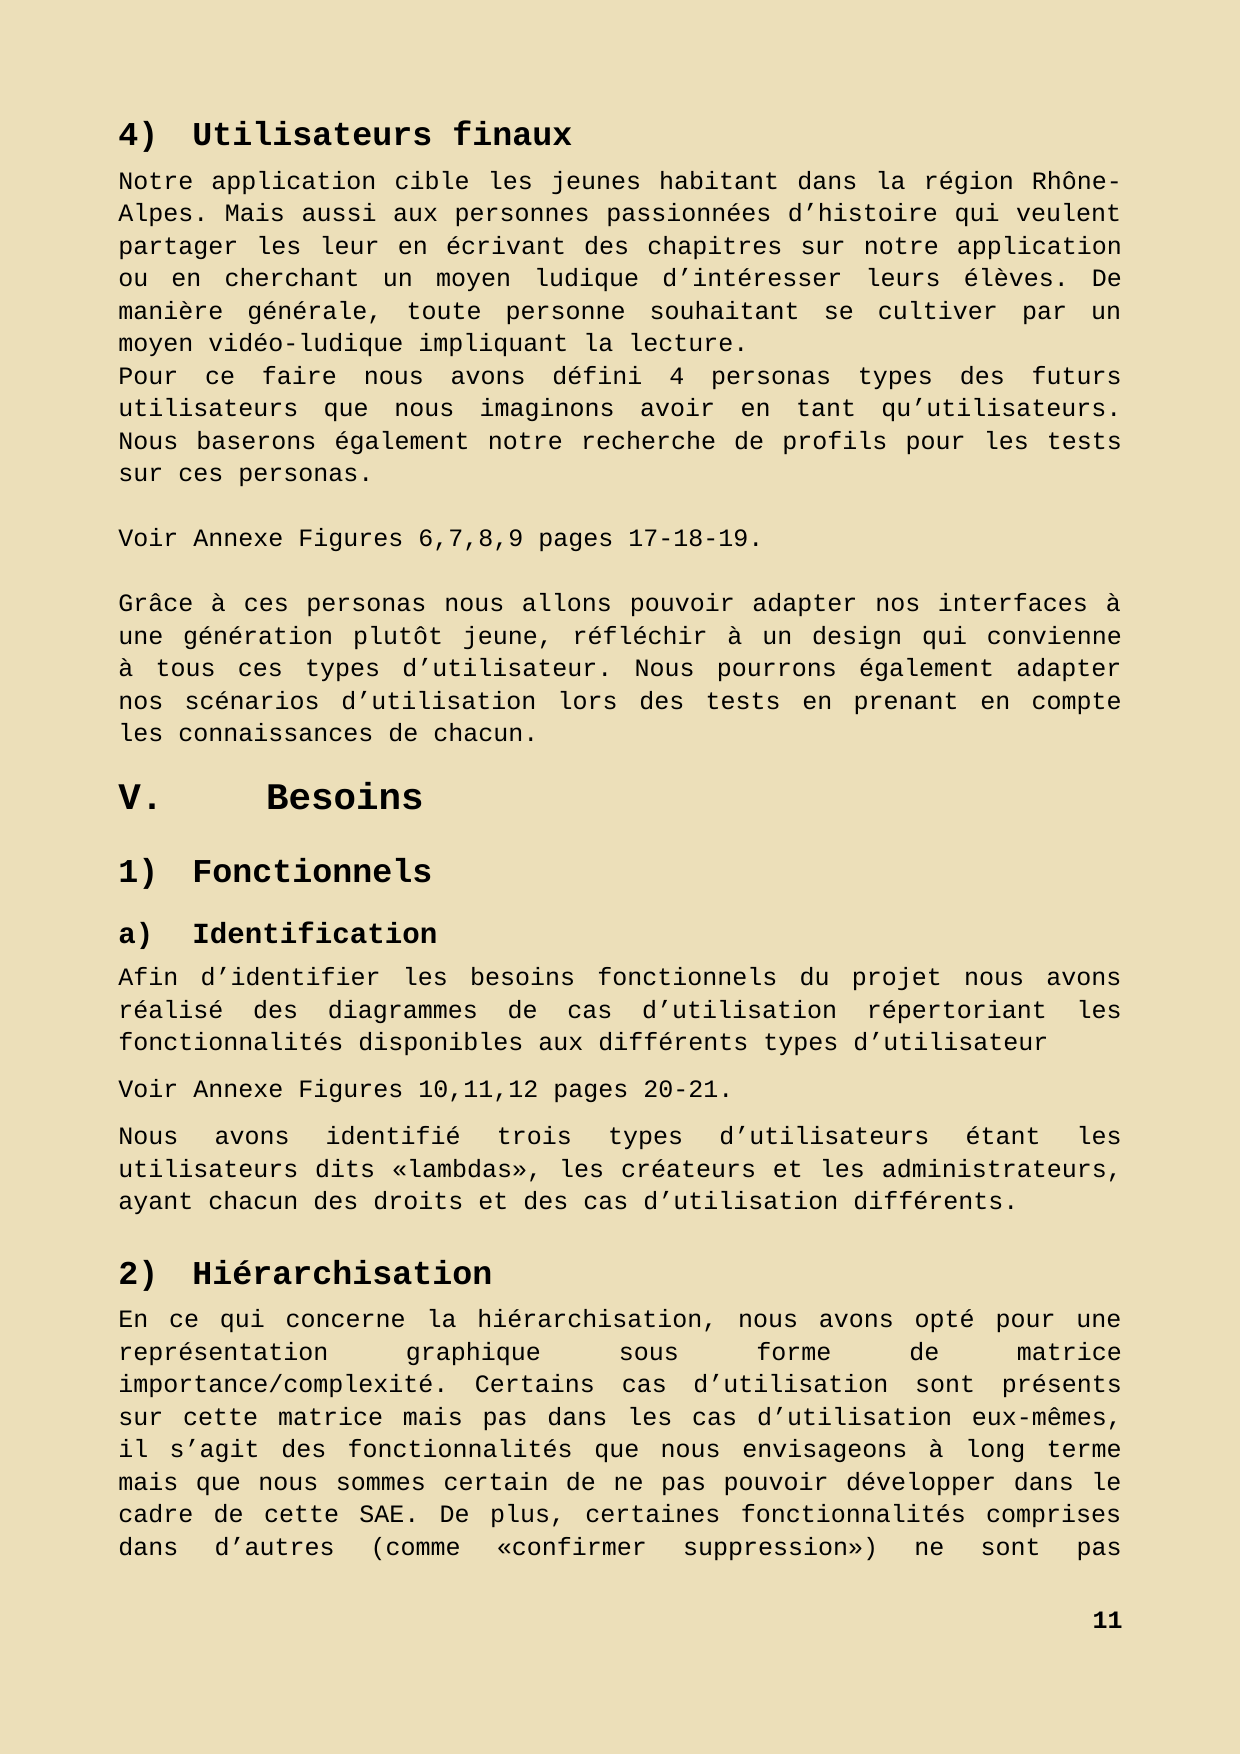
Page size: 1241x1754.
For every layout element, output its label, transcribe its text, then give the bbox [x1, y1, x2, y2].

text Voir Annexe Figures 6,7,8,9 pages 17-18-19. [118, 526, 1122, 554]
text Nous avons identifié trois types d’utilisateurs étant les utilisateurs dits «lambdas», les créateurs et les administrateurs, ayant chacun des droits et des cas d’utilisation différents. [118, 1124, 1122, 1217]
text Voir Annexe Figures 10,11,12 pages 20-21. [118, 1077, 1122, 1105]
text Afin d’identifier les besoins fonctionnels du projet nous avons réalisé des diagrammes de cas d’utilisation répertoriant les fonctionnalités disponibles aux différents types d’utilisateur [118, 965, 1122, 1058]
text Pour ce faire nous avons défini 4 personas types des futurs utilisateurs que nous imaginons avoir en tant qu’utilisateurs. Nous baserons également notre recherche de profils pour les tests sur ces personas. [118, 363, 1122, 489]
subtitle Identification [118, 919, 1122, 952]
subtitle Hiérarchisation [118, 1257, 1122, 1294]
text En ce qui concerne la hiérarchisation, nous avons opté pour une représentation graphique sous forme de matrice importance/complexité. Certains cas d’utilisation sont présents sur cette matrice mais pas dans les cas d’utilisation eux-mêmes, il s’agit des fonctionnalités que nous envisageons à long terme mais que nous sommes certain de ne pas pouvoir développer dans le cadre de cette SAE. De plus, certaines fonctionnalités comprises dans d’autres (comme «confirmer suppression») ne sont pas [118, 1307, 1122, 1563]
subtitle Besoins [118, 778, 1122, 821]
text Grâce à ces personas nous allons pouvoir adapter nos interfaces à une génération plutôt jeune, réfléchir à un design qui convienne à tous ces types d’utilisateur. Nous pourrons également adapter nos scénarios d’utilisation lors des tests en prenant en compte les connaissances de chacun. [118, 591, 1122, 749]
subtitle Utilisateurs finaux [118, 118, 1122, 156]
subtitle Fonctionnels [118, 854, 1122, 892]
text Notre application cible les jeunes habitant dans la région Rhône-Alpes. Mais aussi aux personnes passionnées d’histoire qui veulent partager les leur en écrivant des chapitres sur notre application ou en cherchant un moyen ludique d’intéresser leurs élèves. De manière générale, toute personne souhaitant se cultiver par un moyen vidéo-ludique impliquant la lecture. [118, 168, 1122, 359]
